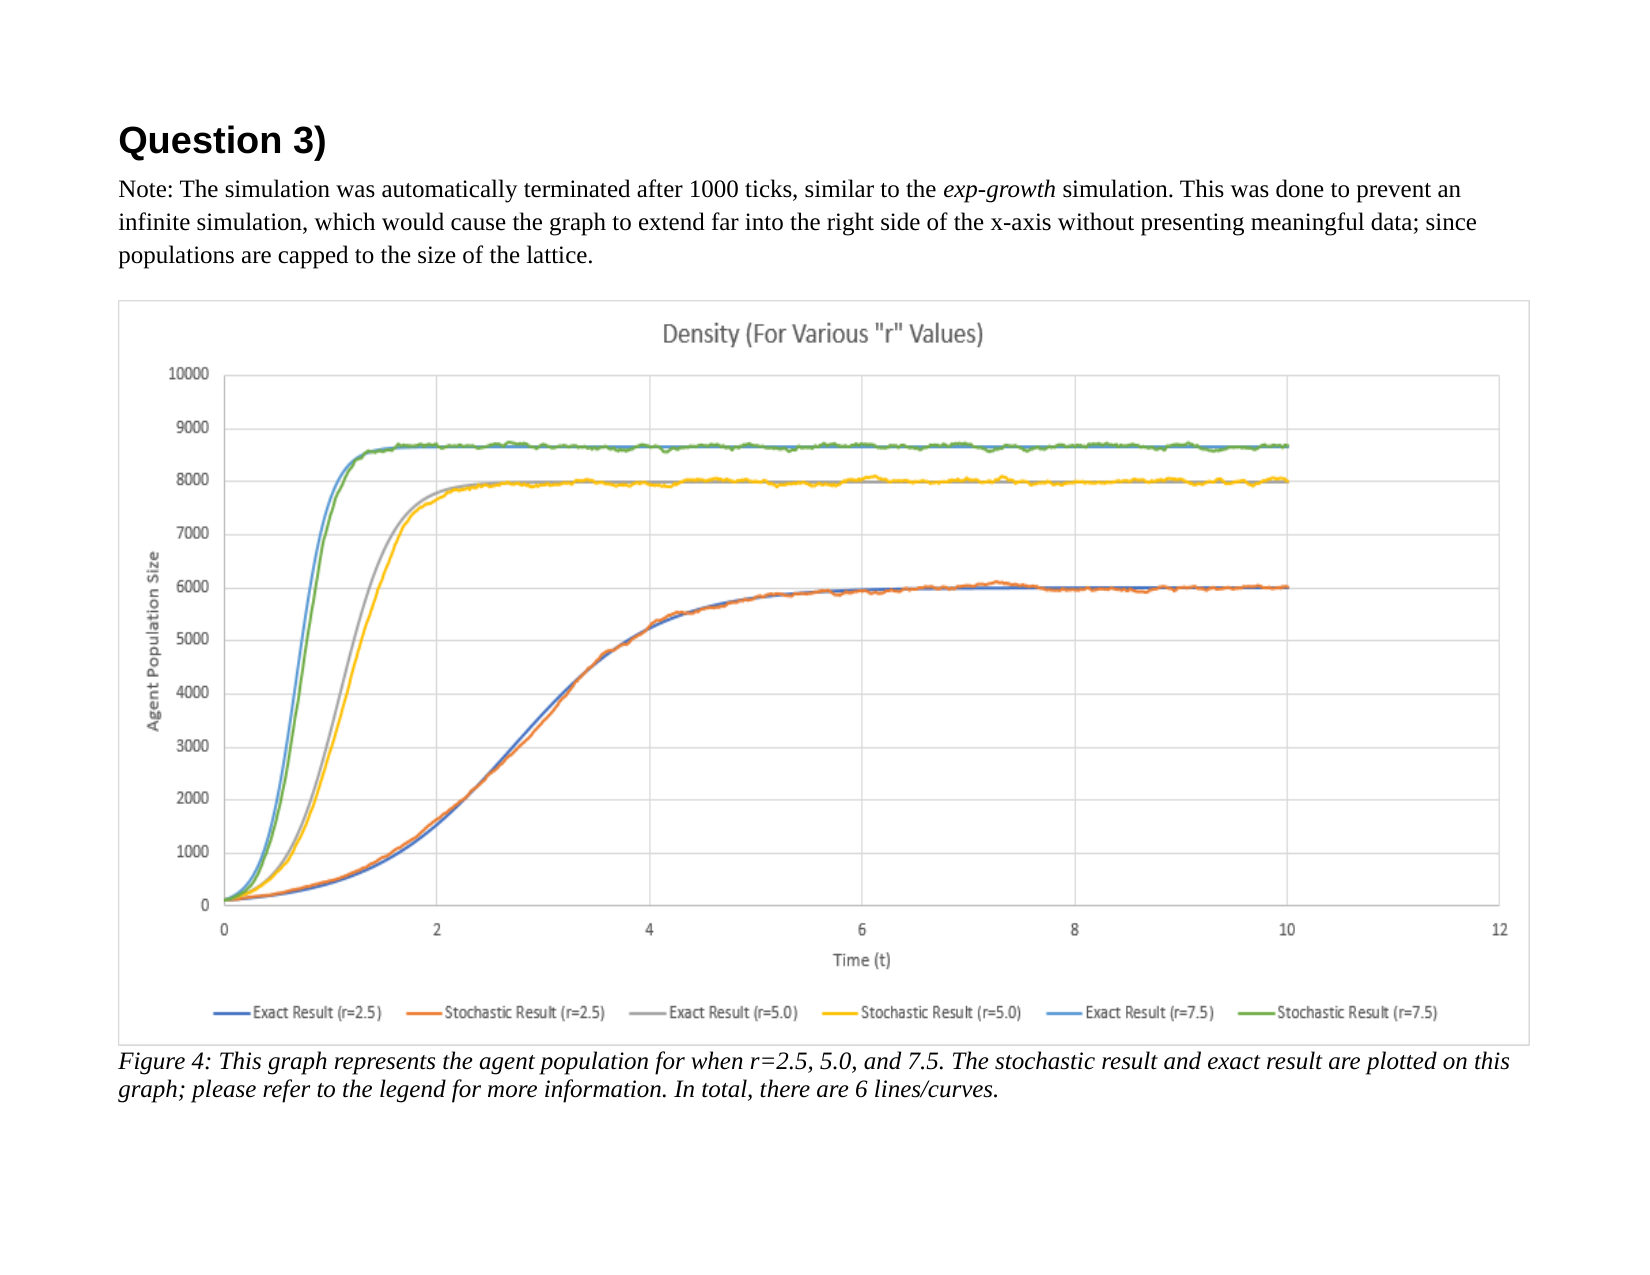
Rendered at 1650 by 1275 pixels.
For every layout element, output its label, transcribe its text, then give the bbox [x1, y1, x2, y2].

subtitle Question 3) [118, 118, 1532, 162]
picture [118, 300, 1530, 1046]
text Note: The simulation was automatically terminated after 1000 ticks, similar to the exp-growth simulation. This was done to prevent an infinite simulation, which would cause the graph to extend far into the right side of the x-axis without presenting meaningful data; since populations are capped to the size of the lattice. [118, 174, 1532, 269]
text Figure 4: This graph represents the agent population for when r=2.5, 5.0, and 7.5. The stochastic result and exact result are plotted on this graph; please refer to the legend for more information. In total, there are 6 lines/curves. [118, 1046, 1530, 1103]
